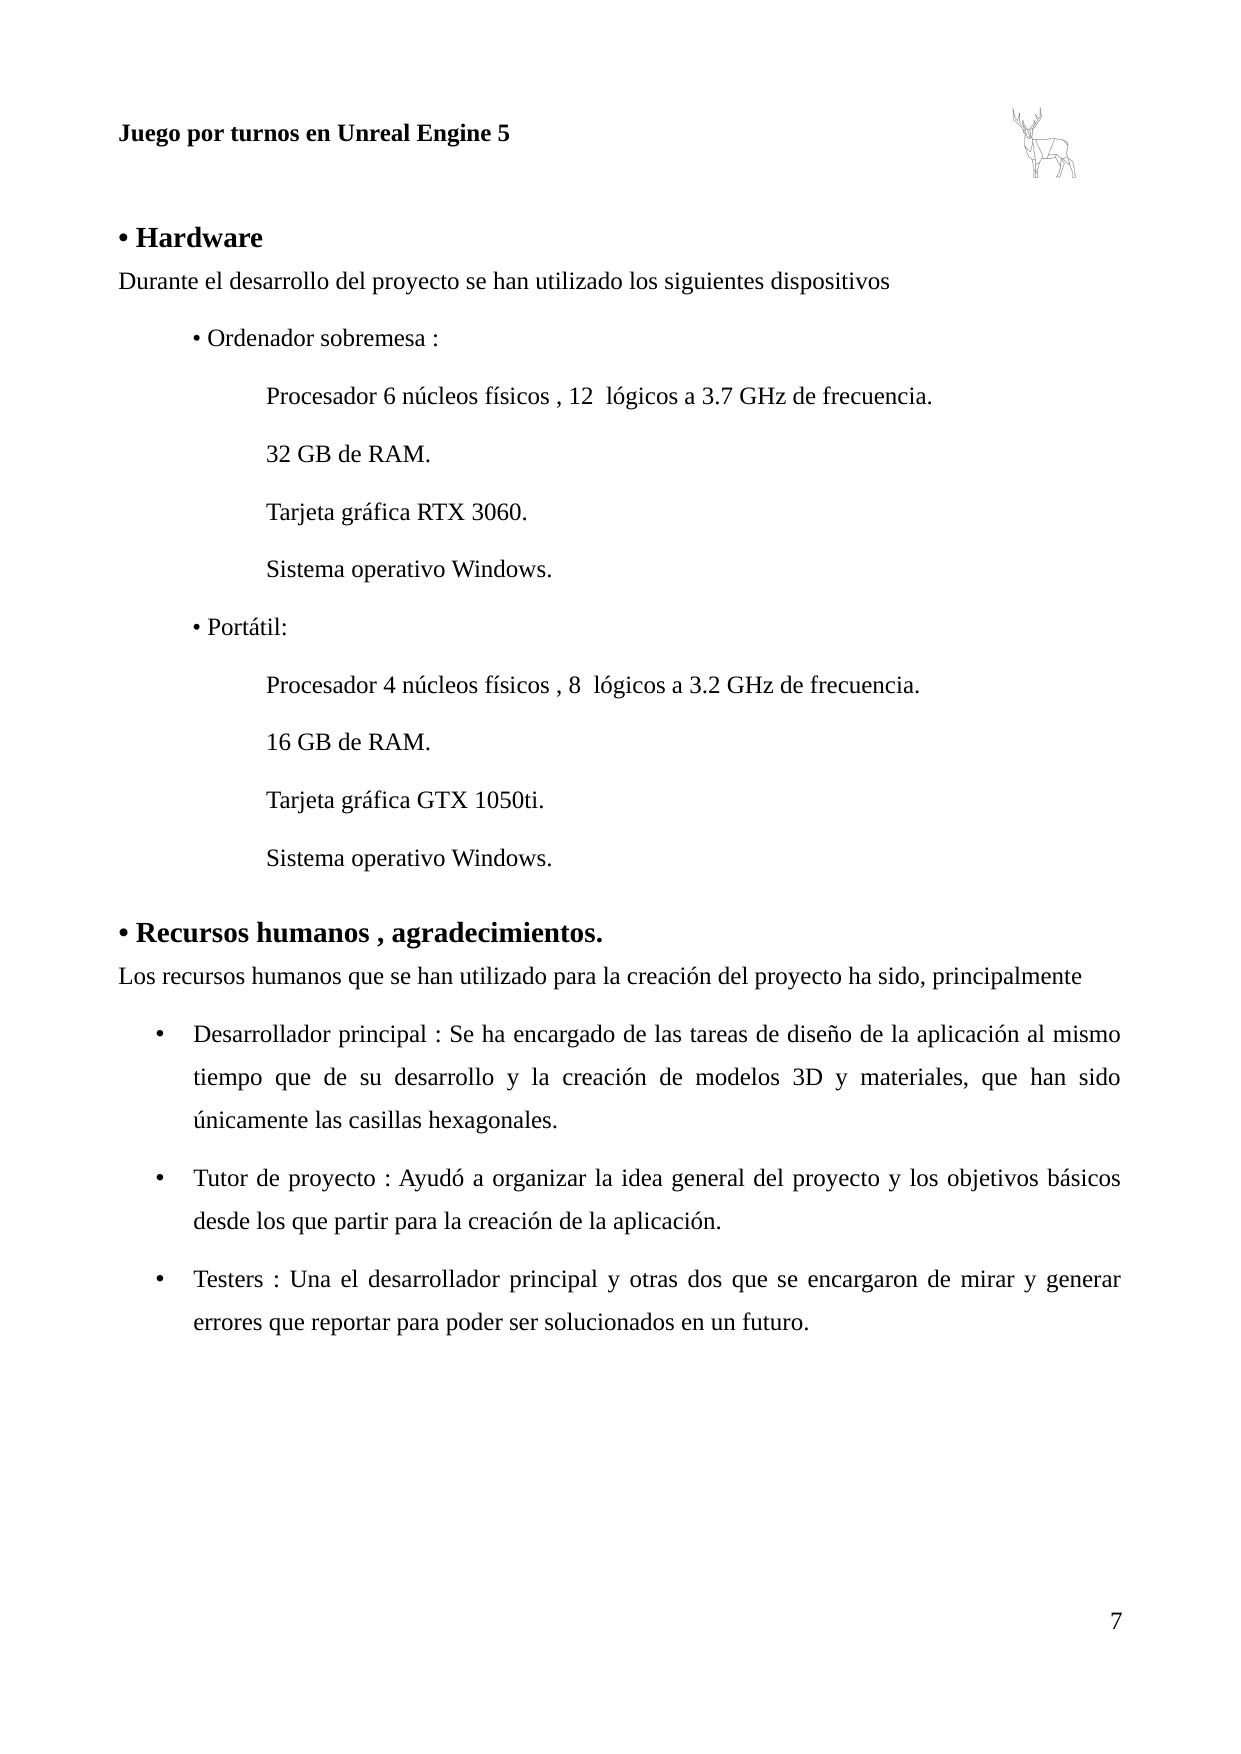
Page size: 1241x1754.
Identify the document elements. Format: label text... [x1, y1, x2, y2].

text 32 GB de RAM. [118, 439, 1122, 468]
text • Portátil: [118, 612, 1122, 641]
text Procesador 4 núcleos físicos , 8 lógicos a 3.2 GHz de frecuencia. [118, 670, 1122, 698]
subtitle • Recursos humanos , agradecimientos. [118, 915, 1122, 949]
subtitle • Hardware [118, 220, 1122, 253]
text Los recursos humanos que se han utilizado para la creación del proyecto ha sido, principalmente [118, 961, 1122, 990]
text • Ordenador sobremesa : [118, 323, 1122, 352]
text Sistema operativo Windows. [118, 843, 1122, 872]
text Durante el desarrollo del proyecto se han utilizado los siguientes dispositivos [118, 266, 1122, 294]
text Procesador 6 núcleos físicos , 12 lógicos a 3.7 GHz de frecuencia. [118, 381, 1122, 410]
list Tutor de proyecto : Ayudó a organizar la idea general del proyecto y los objetivos básicos desde los que partir para la creación de la aplicación. [156, 1163, 1122, 1235]
text Tarjeta gráfica RTX 3060. [118, 497, 1122, 525]
list Testers : Una el desarrollador principal y otras dos que se encargaron de mirar y generar errores que reportar para poder ser solucionados en un futuro. [156, 1264, 1122, 1336]
list Desarrollador principal : Se ha encargado de las tareas de diseño de la aplicación al mismo tiempo que de su desarrollo y la creación de modelos 3D y materiales, que han sido únicamente las casillas hexagonales. [156, 1019, 1122, 1134]
picture [1004, 98, 1091, 186]
text 16 GB de RAM. [118, 727, 1122, 756]
text Tarjeta gráfica GTX 1050ti. [118, 785, 1122, 814]
text Sistema operativo Windows. [118, 554, 1122, 583]
